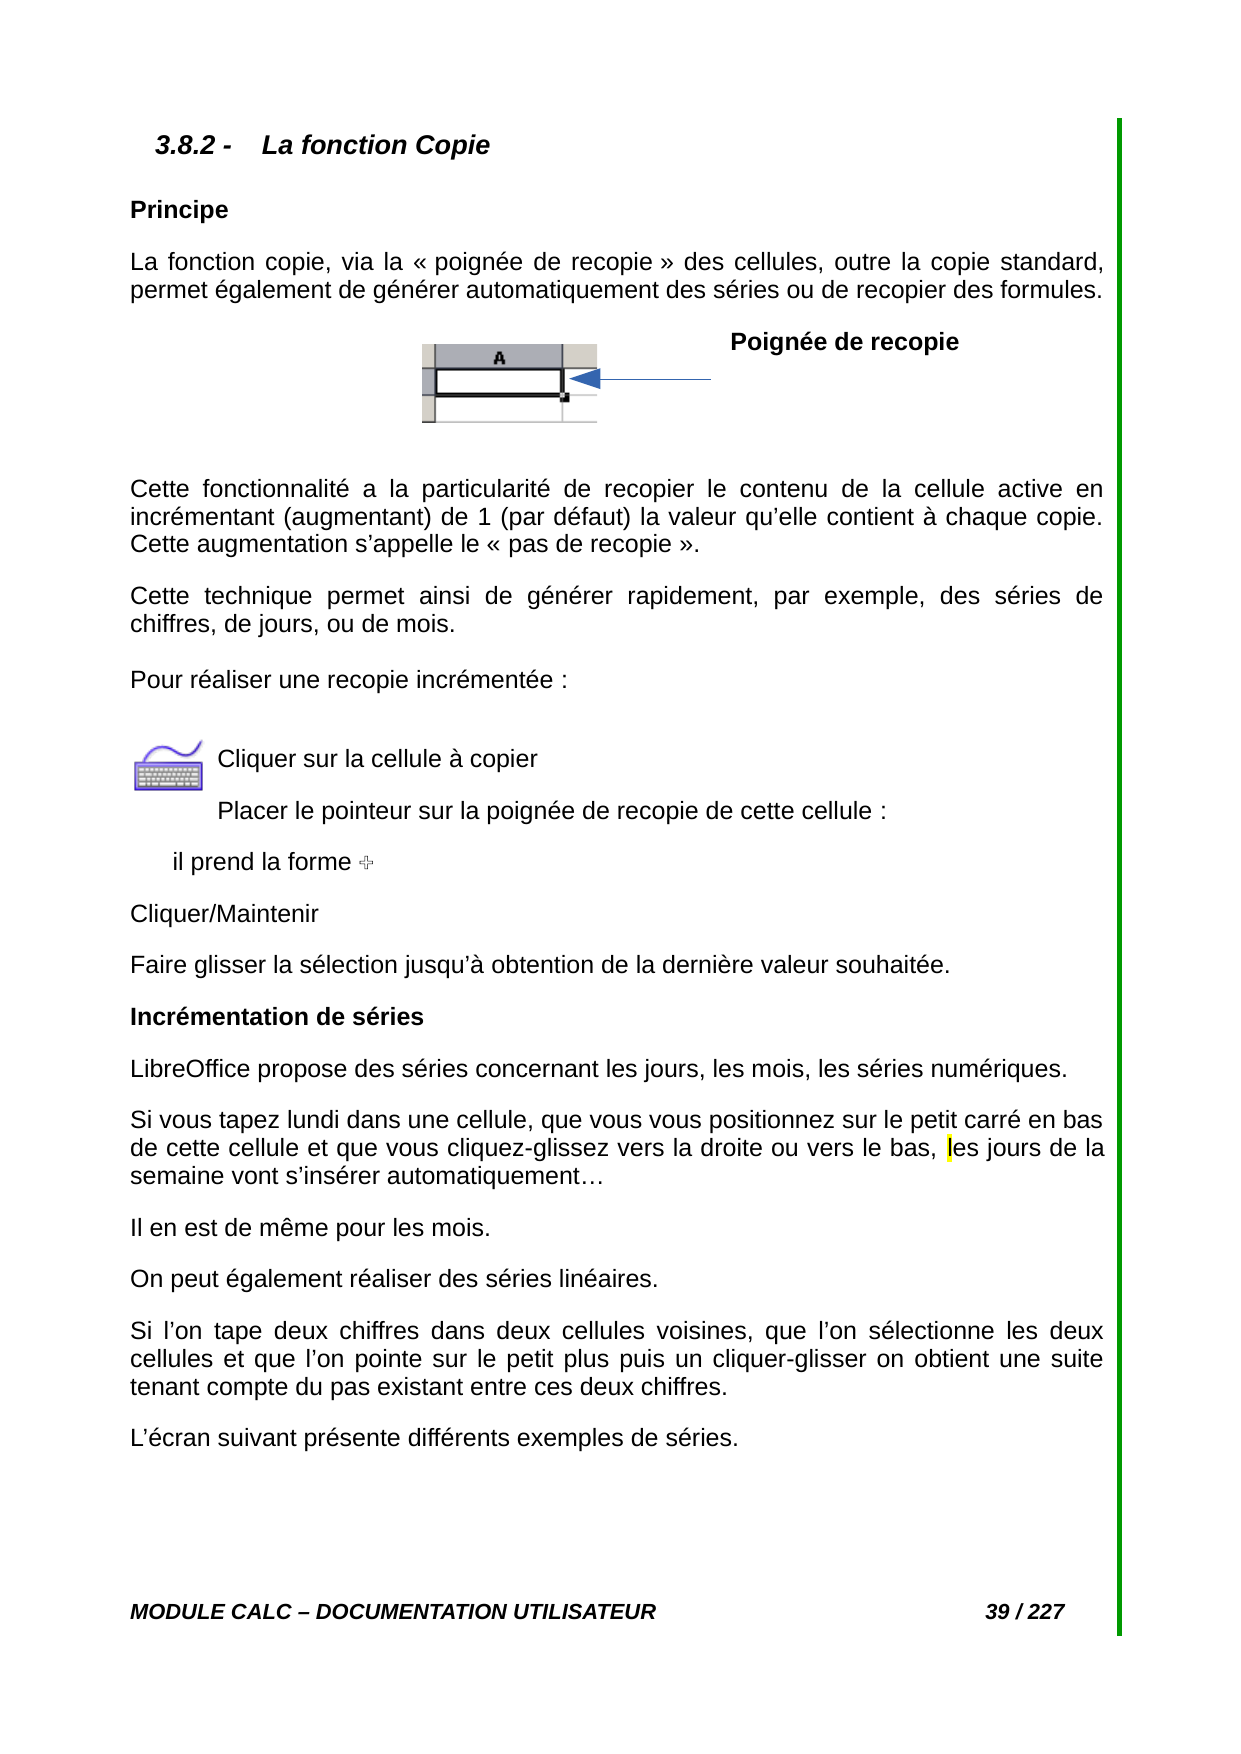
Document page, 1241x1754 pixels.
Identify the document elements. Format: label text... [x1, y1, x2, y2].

text Cette fonctionnalité a la particularité de recopier le contenu de la cellule active en incrémentant (augmentant) de 1 (par défaut) la valeur qu’elle contient à chaque copie. Cette augmentation s’appelle le « pas de recopie ». [130, 474, 1105, 558]
text La fonction copie, via la « poignée de recopie » des cellules, outre la copie standard, permet également de générer automatiquement des séries ou de recopier des formules. [130, 248, 1105, 304]
text Placer le pointeur sur la poignée de recopie de cette cellule : [130, 797, 1105, 824]
picture [422, 344, 598, 423]
text Cliquer sur la cellule à copier [206, 745, 1105, 773]
text Si l’on tape deux chiffres dans deux cellules voisines, que l’on sélectionne les deux cellules et que l’on pointe sur le petit plus puis un cliquer-glisser on obtient une suite tenant compte du pas existant entre ces deux chiffres. [130, 1316, 1105, 1400]
text Faire glisser la sélection jusqu’à obtention de la dernière valeur souhaitée. [130, 951, 1105, 979]
text LibreOffice propose des séries concernant les jours, les mois, les séries numériques. [130, 1054, 1105, 1082]
text Cette technique permet ainsi de générer rapidement, par exemple, des séries de chiffres, de jours, ou de mois. [130, 582, 1105, 638]
text Incrémentation de séries [130, 1003, 1105, 1031]
picture [130, 729, 206, 805]
text Cliquer/Maintenir [130, 900, 1105, 928]
text L’écran suivant présente différents exemples de séries. [130, 1424, 1105, 1452]
text Il en est de même pour les mois. [130, 1213, 1105, 1241]
text Pour réaliser une recopie incrémentée : [130, 666, 1105, 693]
text Si vous tapez lundi dans une cellule, que vous vous positionnez sur le petit carré en bas de cette cellule et que vous cliquez-glissez vers la droite ou vers le bas, les jours de la semaine vont s’insérer automatiquement… [130, 1106, 1105, 1190]
subtitle La fonction Copie [155, 130, 1105, 160]
text Principe [130, 196, 1105, 224]
text On peut également réaliser des séries linéaires. [130, 1265, 1105, 1293]
text il prend la forme + [130, 848, 1105, 876]
